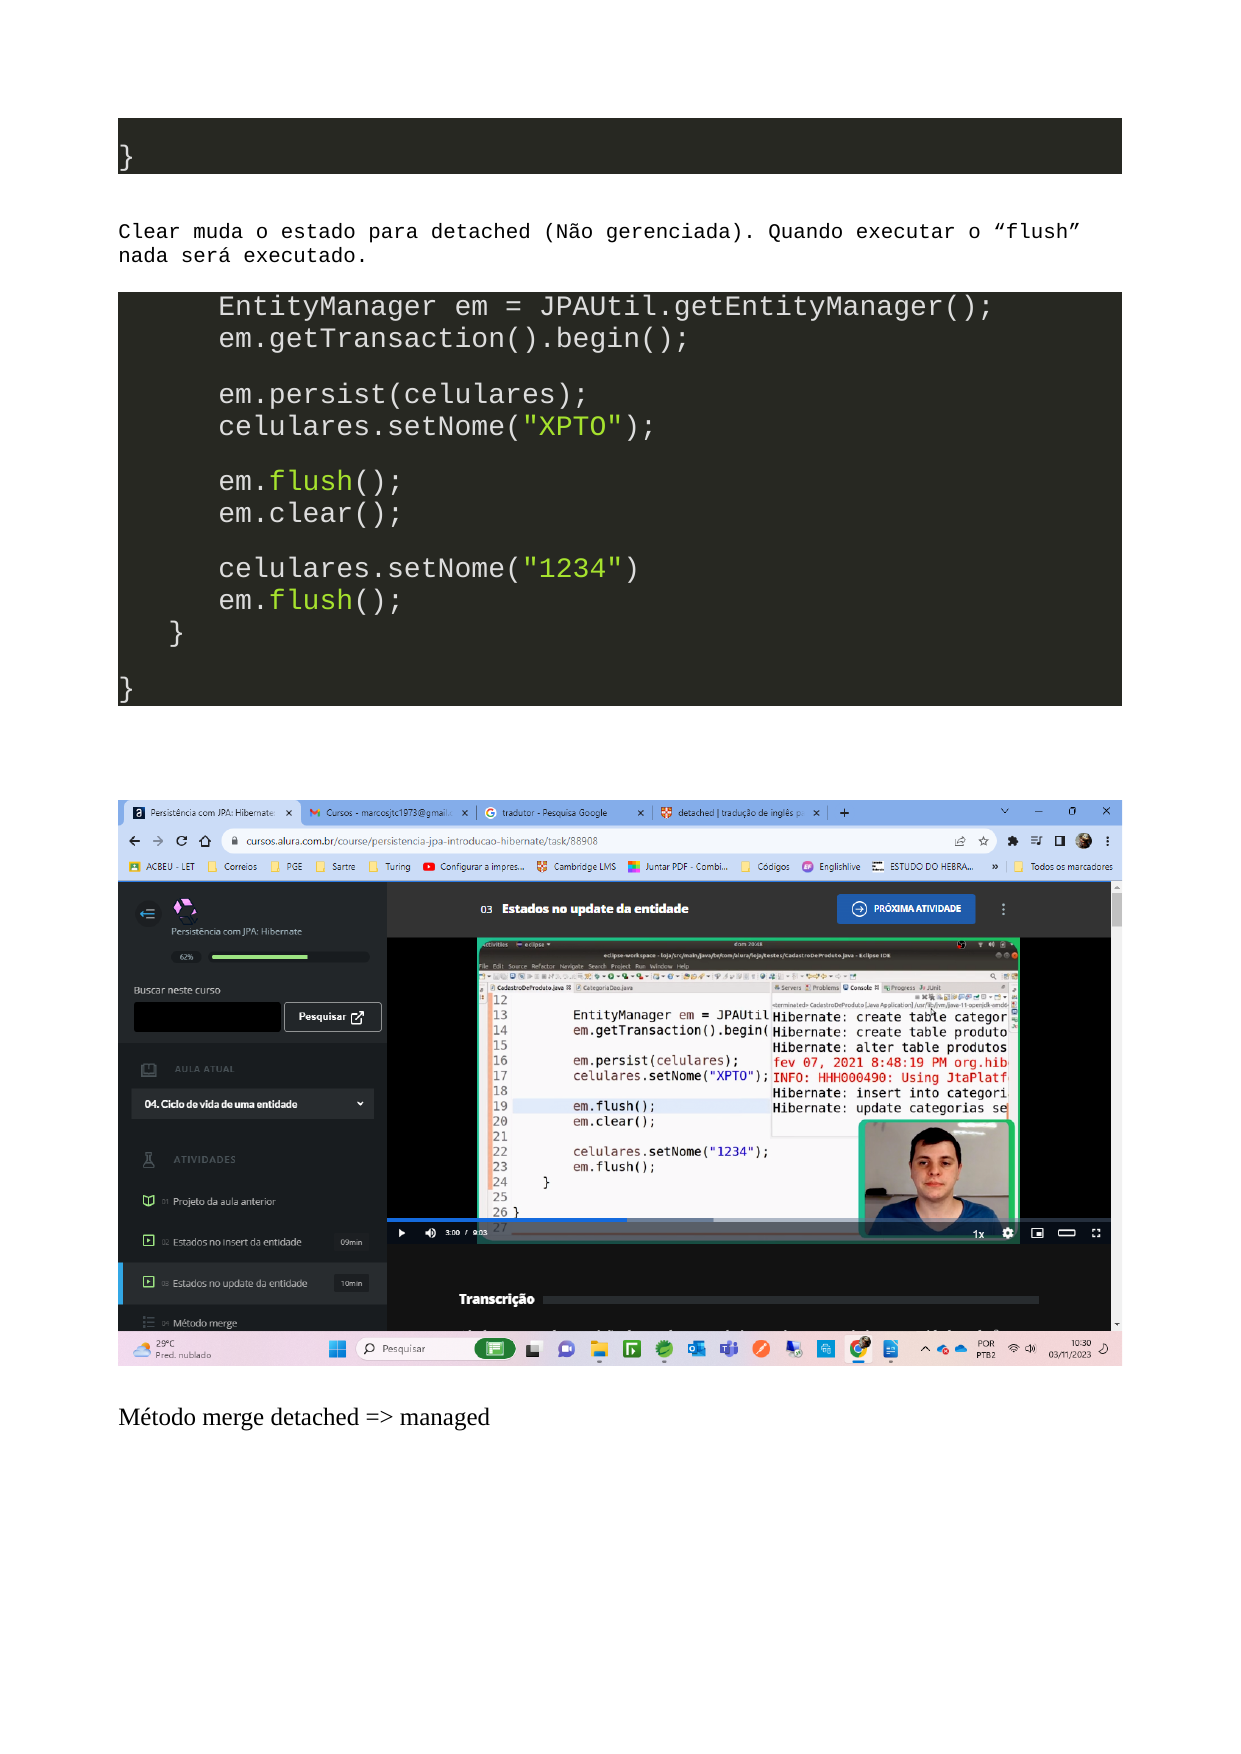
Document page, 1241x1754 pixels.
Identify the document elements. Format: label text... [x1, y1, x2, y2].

text Método merge detached => managed [118, 1366, 1122, 1431]
text celulares.setNome("XPTO"); [118, 411, 1122, 443]
text em.flush(); [118, 467, 1122, 499]
picture [118, 800, 1123, 1366]
text celulares.setNome("1234") [118, 554, 1122, 586]
text } [118, 142, 1122, 174]
text Clear muda o estado para detached (Não gerenciada). Quando executar o “flush” nada será executado. [118, 221, 1122, 268]
text em.clear(); [118, 499, 1122, 531]
text } [118, 618, 1122, 650]
text EntityManager em = JPAUtil.getEntityManager(); [118, 292, 1122, 324]
text em.flush(); [118, 586, 1122, 618]
text } [118, 674, 1122, 706]
text em.getTransaction().begin(); [118, 324, 1122, 356]
text em.persist(celulares); [118, 379, 1122, 411]
